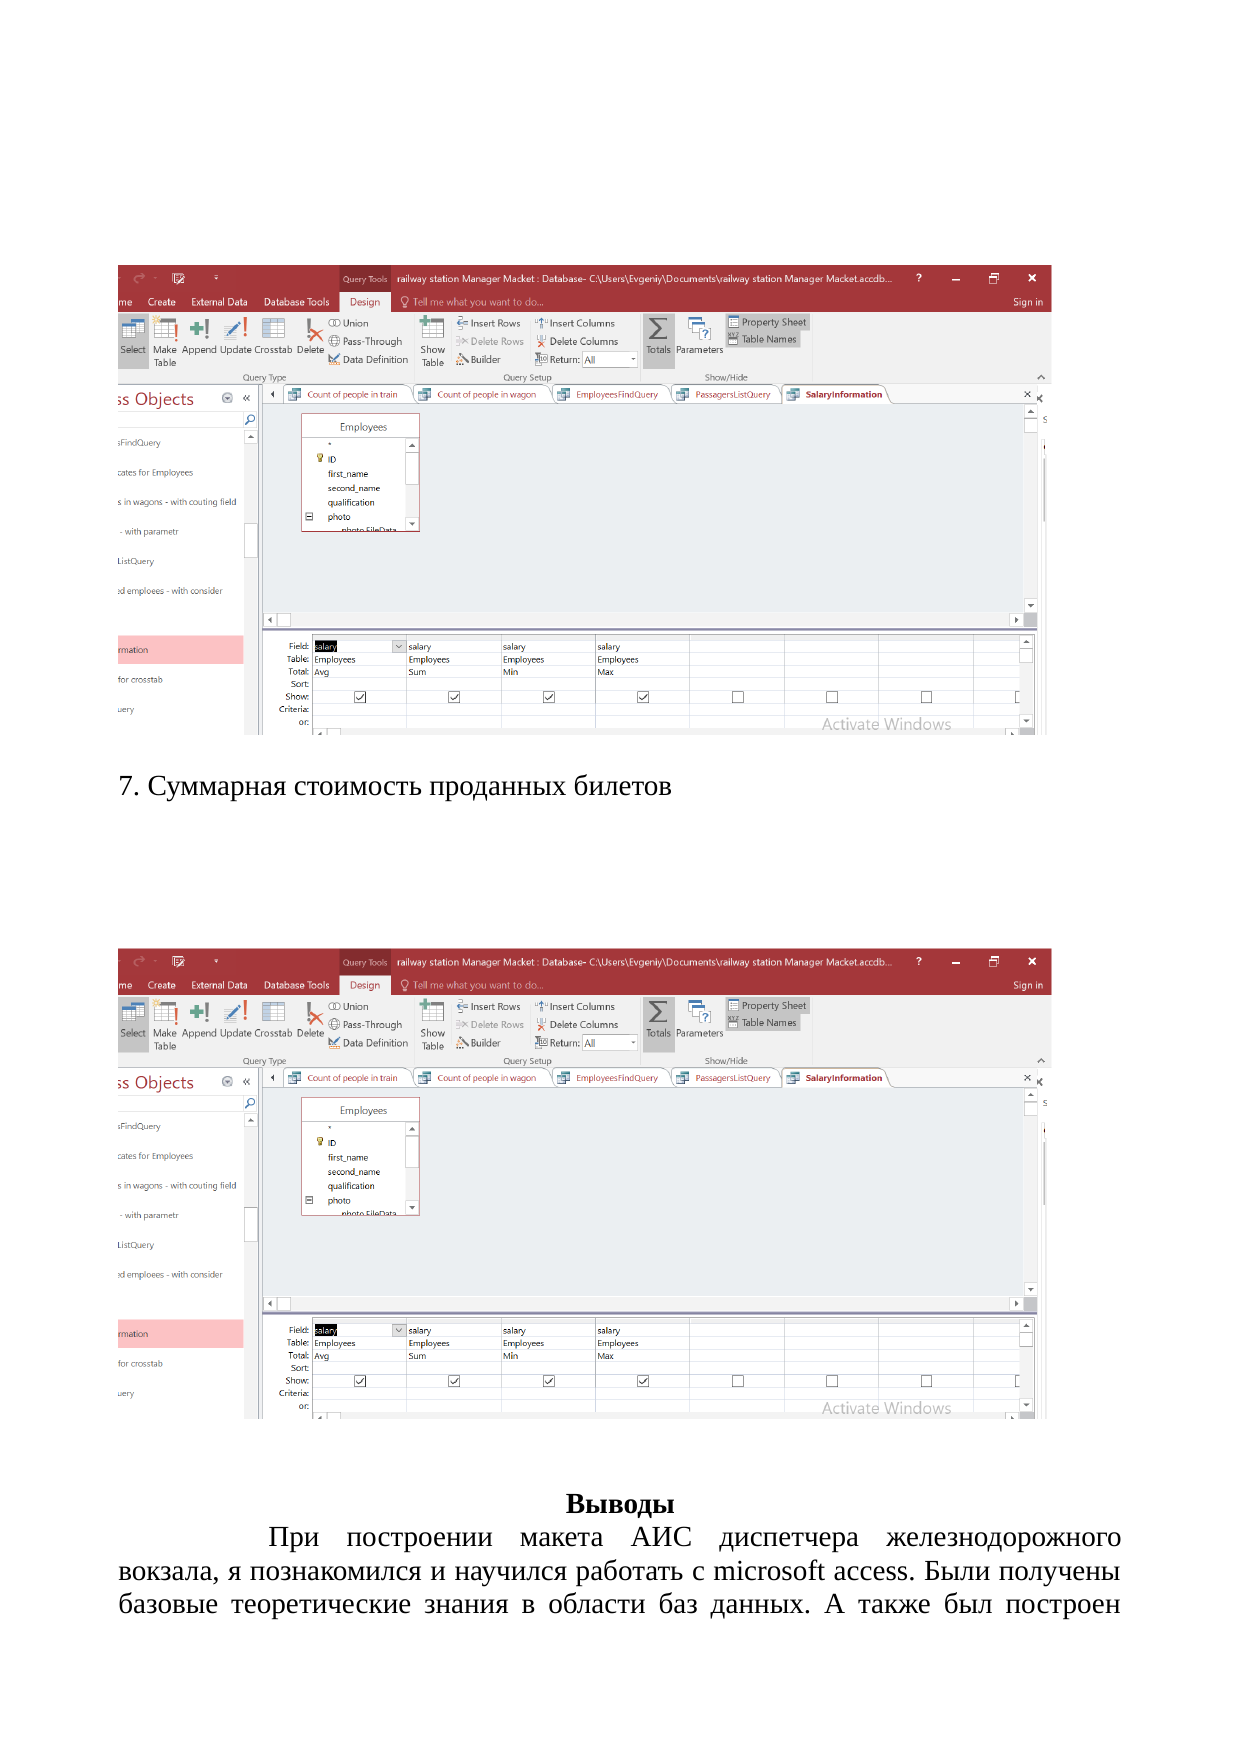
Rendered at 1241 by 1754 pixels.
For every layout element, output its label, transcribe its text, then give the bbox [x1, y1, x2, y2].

text При построении макета АИС диспетчера железнодорожного вокзала, я познакомился и научился работать с microsoft access. Были получены базовые теоретические знания в области баз данных. А также был построен [118, 1519, 1122, 1620]
picture [118, 118, 1123, 735]
picture [118, 802, 1123, 1419]
text Выводы [118, 1486, 1122, 1519]
text 7. Суммарная стоимость проданных билетов [118, 768, 1122, 802]
